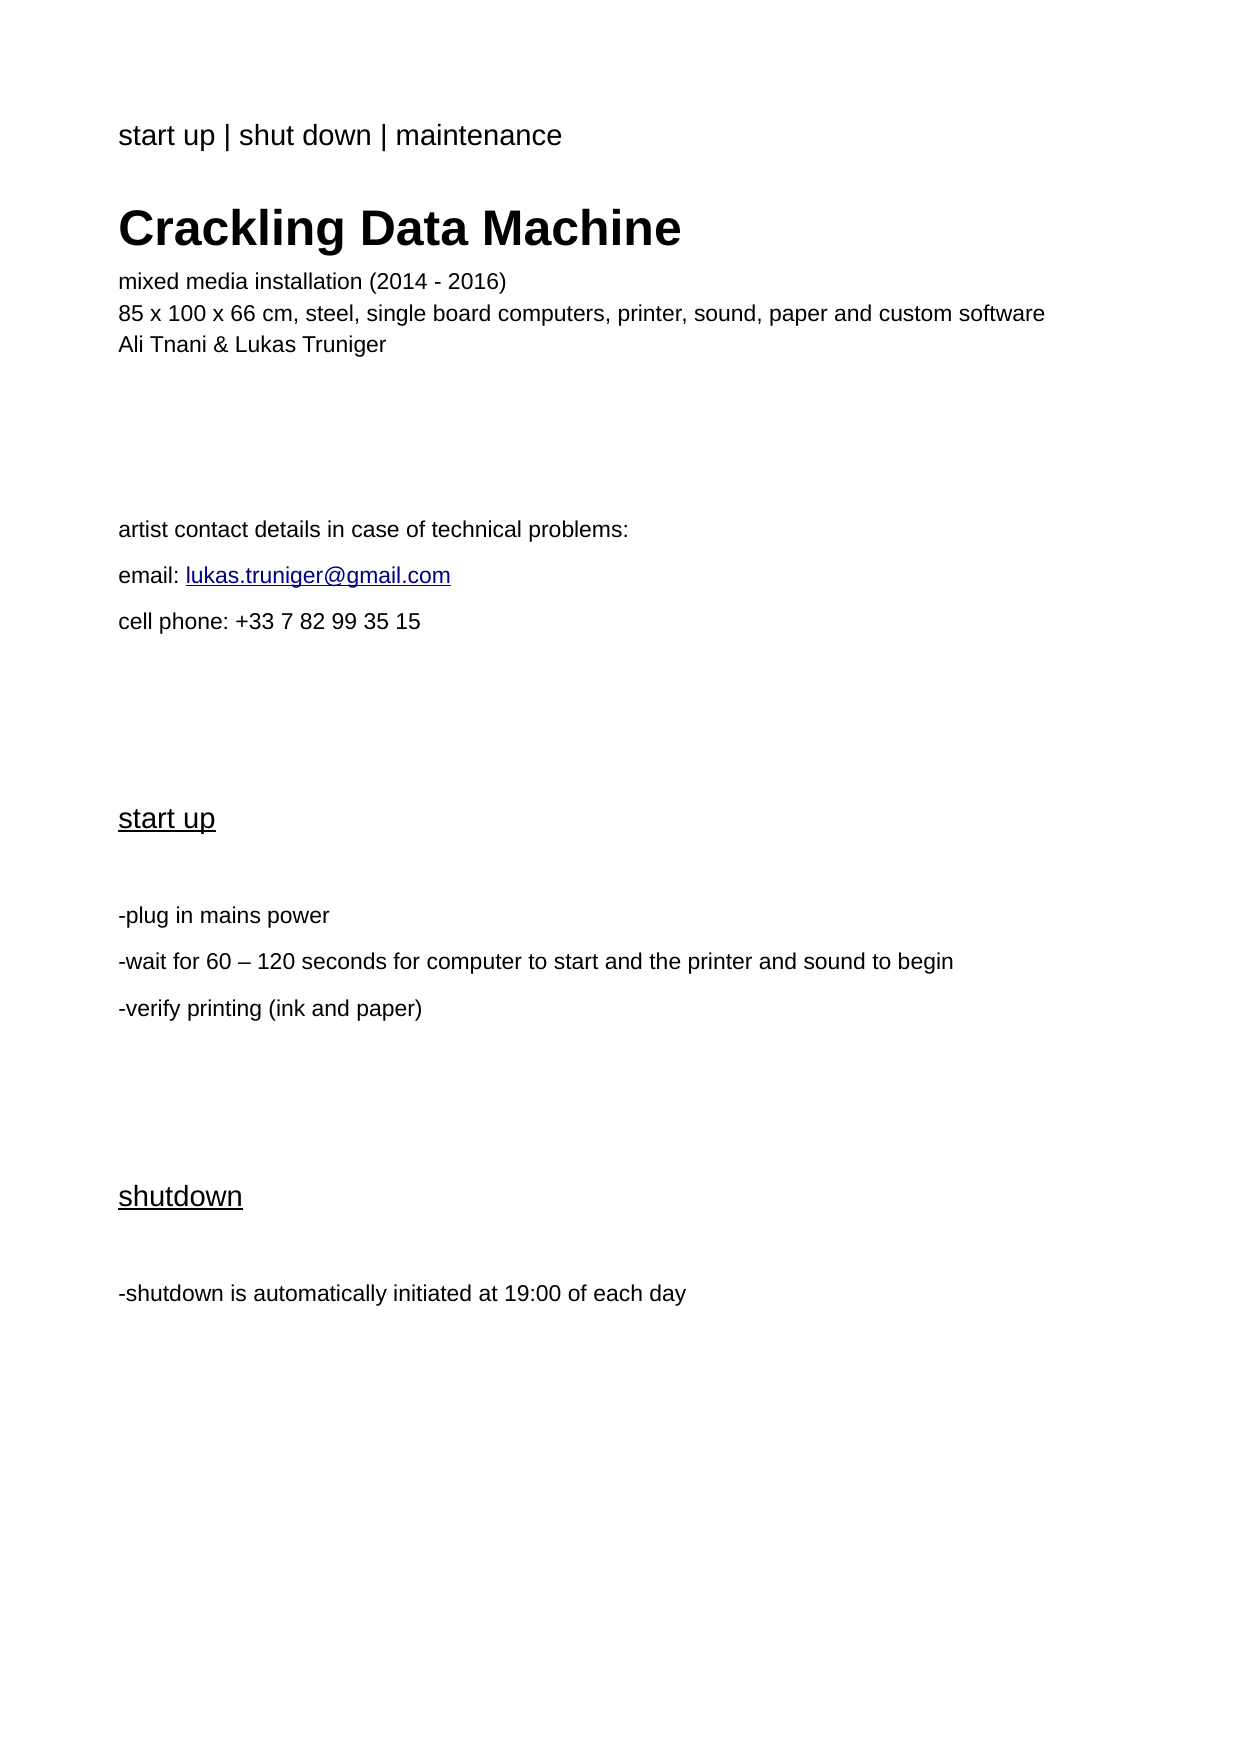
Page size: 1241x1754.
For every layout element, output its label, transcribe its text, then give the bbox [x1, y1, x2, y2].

text -shutdown is automatically initiated at 19:00 of each day [118, 1280, 1122, 1306]
text email: lukas.truniger@gmail.com [118, 562, 1122, 588]
text mixed media installation (2014 - 2016) 85 x 100 x 66 cm, steel, single board computers, printer, sound, paper and custom software Ali Tnani & Lukas Truniger [118, 268, 1122, 357]
text artist contact details in case of technical problems: [118, 516, 1122, 542]
text cell phone: +33 7 82 99 35 15 [118, 608, 1122, 634]
text -verify printing (ink and paper) [118, 994, 1122, 1021]
text -wait for 60 – 120 seconds for computer to start and the printer and sound to begin [118, 948, 1122, 975]
subtitle Crackling Data Machine [118, 198, 1122, 255]
text start up | shut down | maintenance [118, 118, 1122, 152]
text shutdown [118, 1179, 1122, 1213]
text -plug in mains power [118, 902, 1122, 928]
text start up [118, 801, 1122, 835]
